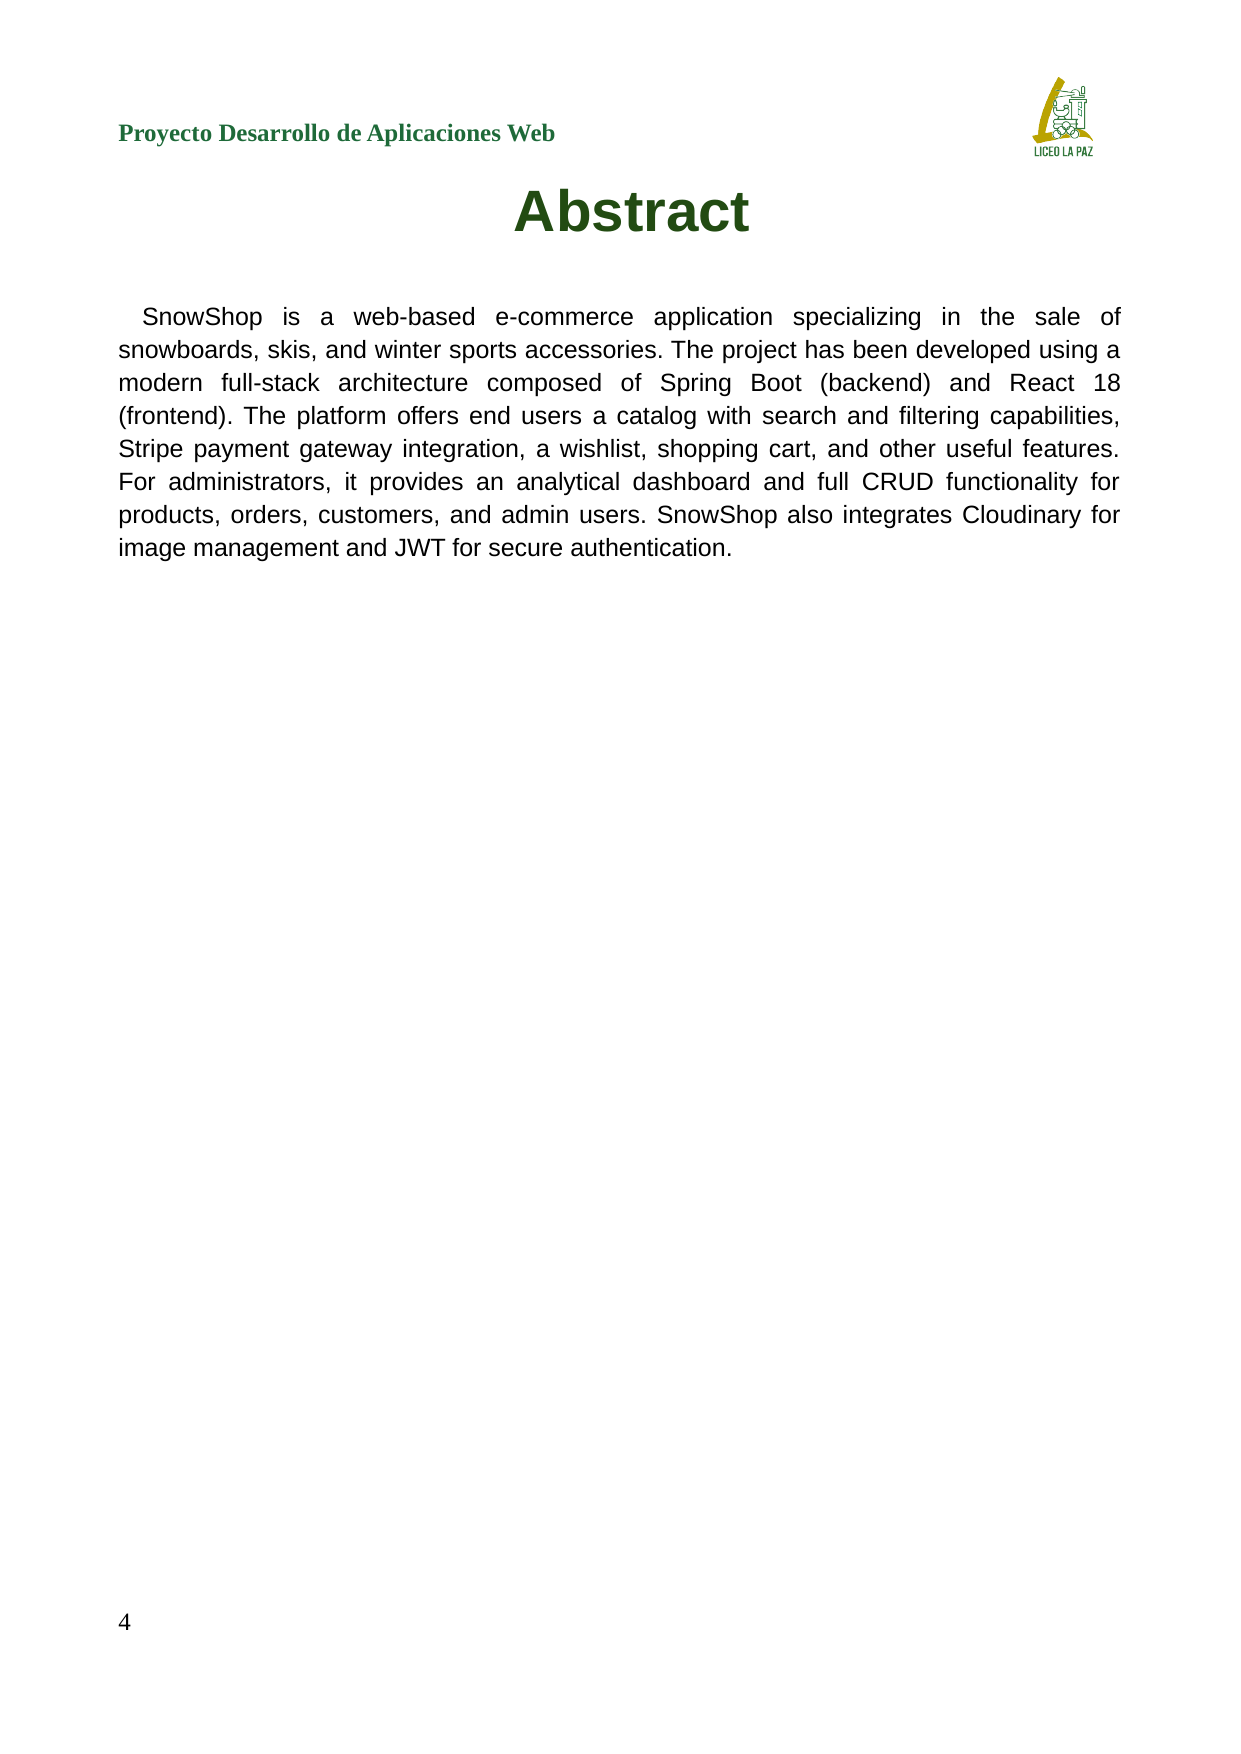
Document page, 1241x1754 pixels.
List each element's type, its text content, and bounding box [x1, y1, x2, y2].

text SnowShop is a web-based e-commerce application specializing in the sale of snowboards, skis, and winter sports accessories. The project has been developed using a modern full-stack architecture composed of Spring Boot (backend) and React 18 (frontend). The platform offers end users a catalog with search and filtering capabilities, Stripe payment gateway integration, a wishlist, shopping cart, and other useful features. For administrators, it provides an analytical dashboard and full CRUD functionality for products, orders, customers, and admin users. SnowShop also integrates Cloudinary for image management and JWT for secure authentication. [118, 302, 1122, 562]
picture [1025, 70, 1100, 165]
subtitle Abstract [118, 177, 1122, 244]
